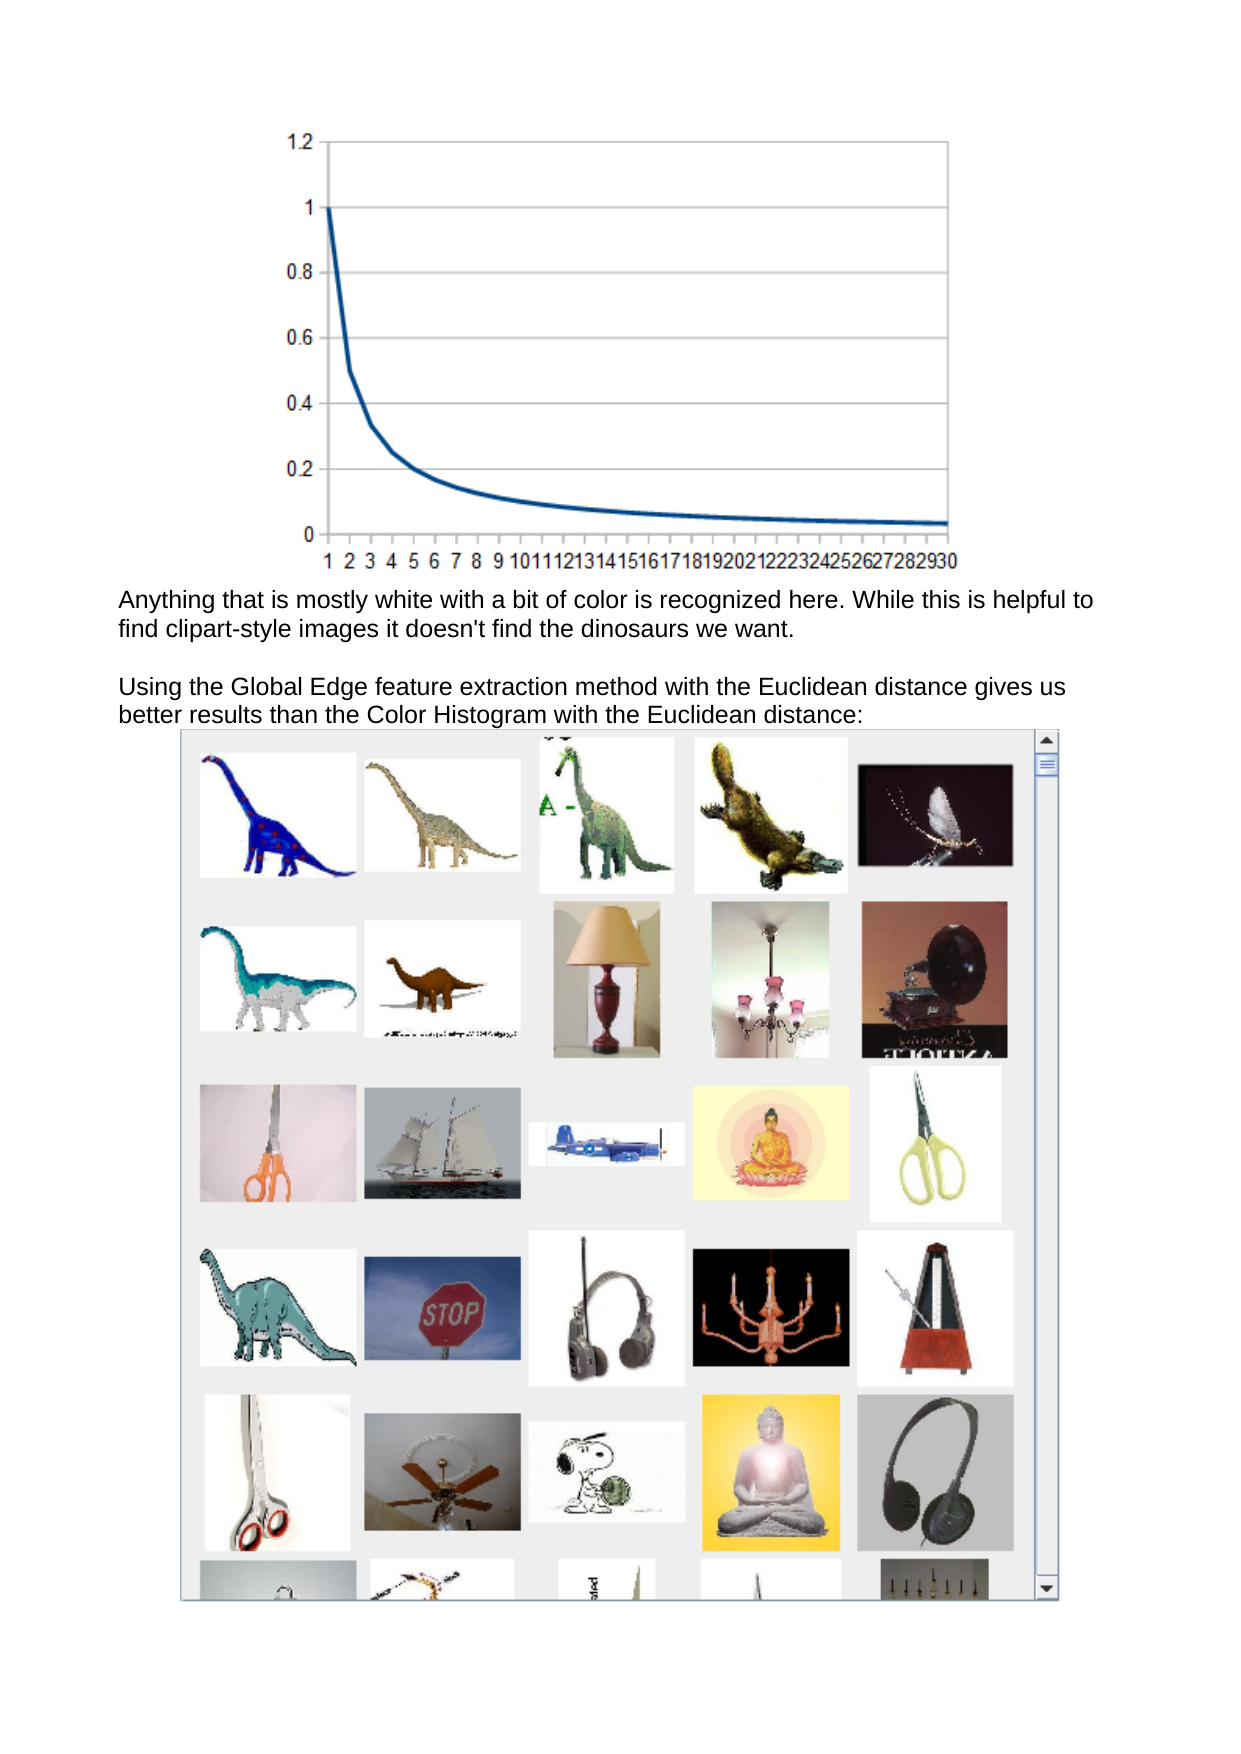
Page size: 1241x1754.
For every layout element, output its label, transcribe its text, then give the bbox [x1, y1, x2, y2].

text Using the Global Edge feature extraction method with the Euclidean distance gives us better results than the Color Histogram with the Euclidean distance: [118, 672, 1122, 729]
picture [274, 118, 966, 586]
picture [180, 729, 1060, 1603]
text Anything that is mostly white with a bit of color is recognized here. While this is helpful to find clipart-style images it doesn't find the dinosaurs we want. [118, 118, 1122, 643]
